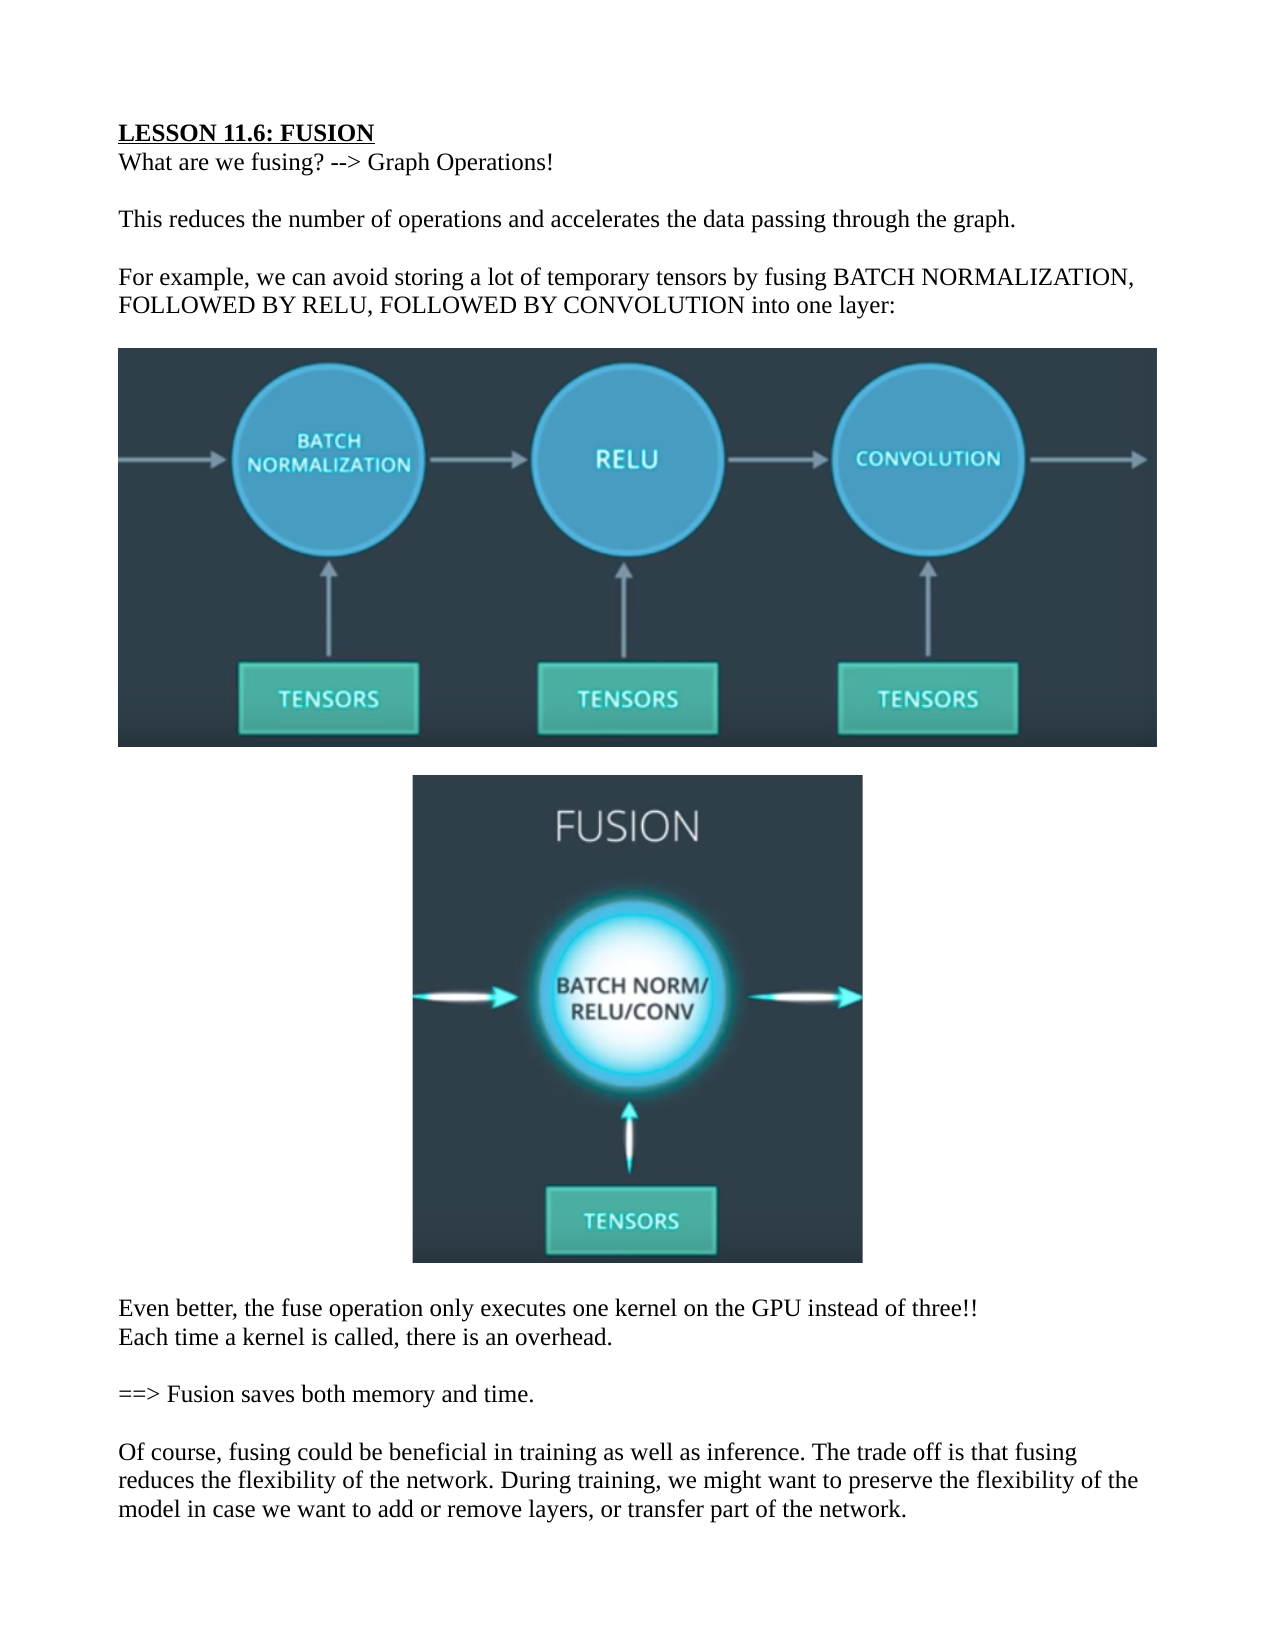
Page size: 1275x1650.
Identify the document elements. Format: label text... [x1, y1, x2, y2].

text LESSON 11.6: FUSION [118, 118, 1157, 147]
text Each time a kernel is called, there is an overhead. [118, 1322, 1157, 1350]
text Even better, the fuse operation only executes one kernel on the GPU instead of three!! [118, 1293, 1157, 1322]
text Of course, fusing could be beneficial in training as well as inference. The trade off is that fusing reduces the flexibility of the network. During training, we might want to preserve the flexibility of the model in case we want to add or remove layers, or transfer part of the network. [118, 1437, 1157, 1523]
text This reduces the number of operations and accelerates the data passing through the graph. [118, 204, 1157, 233]
text ==> Fusion saves both memory and time. [118, 1379, 1157, 1408]
picture [412, 775, 863, 1263]
text What are we fusing? --> Graph Operations! [118, 147, 1157, 176]
text For example, we can avoid storing a lot of temporary tensors by fusing BATCH NORMALIZATION, FOLLOWED BY RELU, FOLLOWED BY CONVOLUTION into one layer: [118, 262, 1157, 319]
picture [118, 348, 1157, 747]
